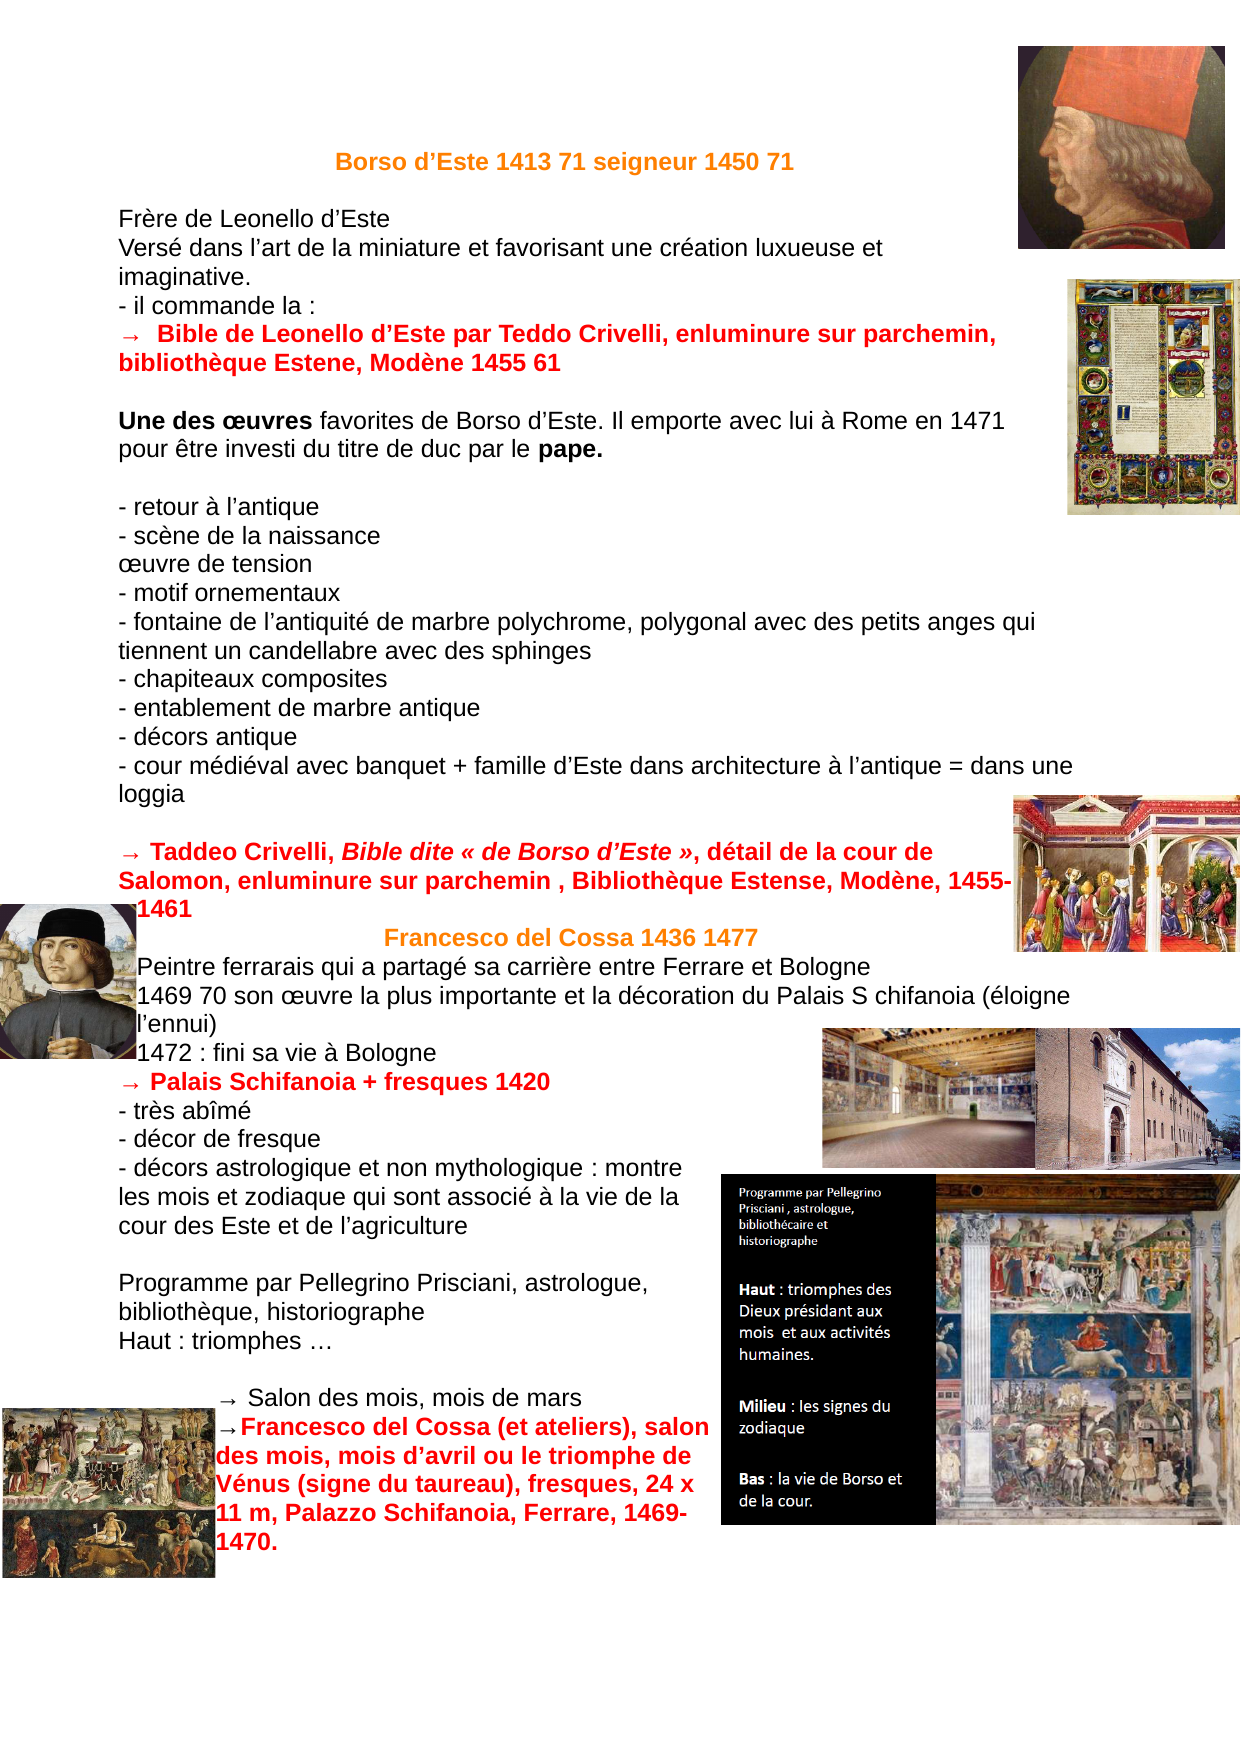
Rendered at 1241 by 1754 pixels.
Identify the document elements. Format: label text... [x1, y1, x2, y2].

text - scène de la naissance [118, 521, 1122, 549]
text - chapiteaux composites [118, 664, 1122, 693]
picture [1067, 279, 1240, 515]
text 1469 70 son œuvre la plus importante et la décoration du Palais S chifanoia (éloigne l’ennui) [137, 981, 1122, 1038]
text - décors antique [118, 722, 1122, 751]
text → Bible de Leonello d’Este par Teddo Crivelli, enluminure sur parchemin, bibliothèque Estene, Modène 1455 61 [118, 319, 1067, 377]
text Borso d’Este 1413 71 seigneur 1450 71 [118, 147, 1018, 176]
text Haut : triomphes … [118, 1326, 721, 1354]
text - décors astrologique et non mythologique : montre les mois et zodiaque qui sont associé à la vie de la cour des Este et de l’agriculture [118, 1153, 1122, 1239]
text - motif ornementaux [118, 578, 1122, 607]
text - très abîmé [118, 1096, 822, 1124]
picture [1018, 46, 1225, 249]
text 1472 : fini sa vie à Bologne [118, 1038, 822, 1067]
picture [721, 1174, 1240, 1525]
text - entablement de marbre antique [118, 693, 1122, 722]
text - retour à l’antique [118, 492, 1122, 521]
text Peintre ferrarais qui a partagé sa carrière entre Ferrare et Bologne [137, 952, 1122, 981]
text œuvre de tension [118, 549, 1122, 578]
text - cour médiéval avec banquet + famille d’Este dans architecture à l’antique = dans une loggia [118, 751, 1122, 808]
text - il commande la : [118, 291, 1067, 319]
picture [822, 1028, 1241, 1170]
text - décor de fresque [118, 1124, 822, 1153]
picture [2, 1408, 216, 1578]
text Une des œuvres favorites de Borso d’Este. Il emporte avec lui à Rome en 1471 [118, 406, 1067, 434]
text → Taddeo Crivelli, Bible dite « de Borso d’Este », détail de la cour de Salomon, enluminure sur parchemin , Bibliothèque Estense, Modène, 1455-1461 [118, 837, 1013, 923]
text Versé dans l’art de la miniature et favorisant une création luxueuse et imaginative. [118, 233, 1122, 291]
picture [0, 904, 137, 1059]
text - fontaine de l’antiquité de marbre polychrome, polygonal avec des petits anges qui tiennent un candellabre avec des sphinges [118, 607, 1122, 664]
text pour être investi du titre de duc par le pape. [118, 434, 1067, 463]
text → Salon des mois, mois de mars [118, 1383, 721, 1412]
text Frère de Leonello d’Este [118, 204, 1018, 233]
text Francesco del Cossa 1436 1477 [137, 923, 1013, 952]
text →Francesco del Cossa (et ateliers), salon des mois, mois d’avril ou le triomphe de Vénus (signe du taureau), fresques, 24 x 11 m, Palazzo Schifanoia, Ferrare, 1469-1470. [216, 1412, 1122, 1556]
picture [1013, 795, 1240, 952]
text Programme par Pellegrino Prisciani, astrologue, bibliothèque, historiographe [118, 1268, 721, 1326]
text → Palais Schifanoia + fresques 1420 [118, 1067, 822, 1096]
